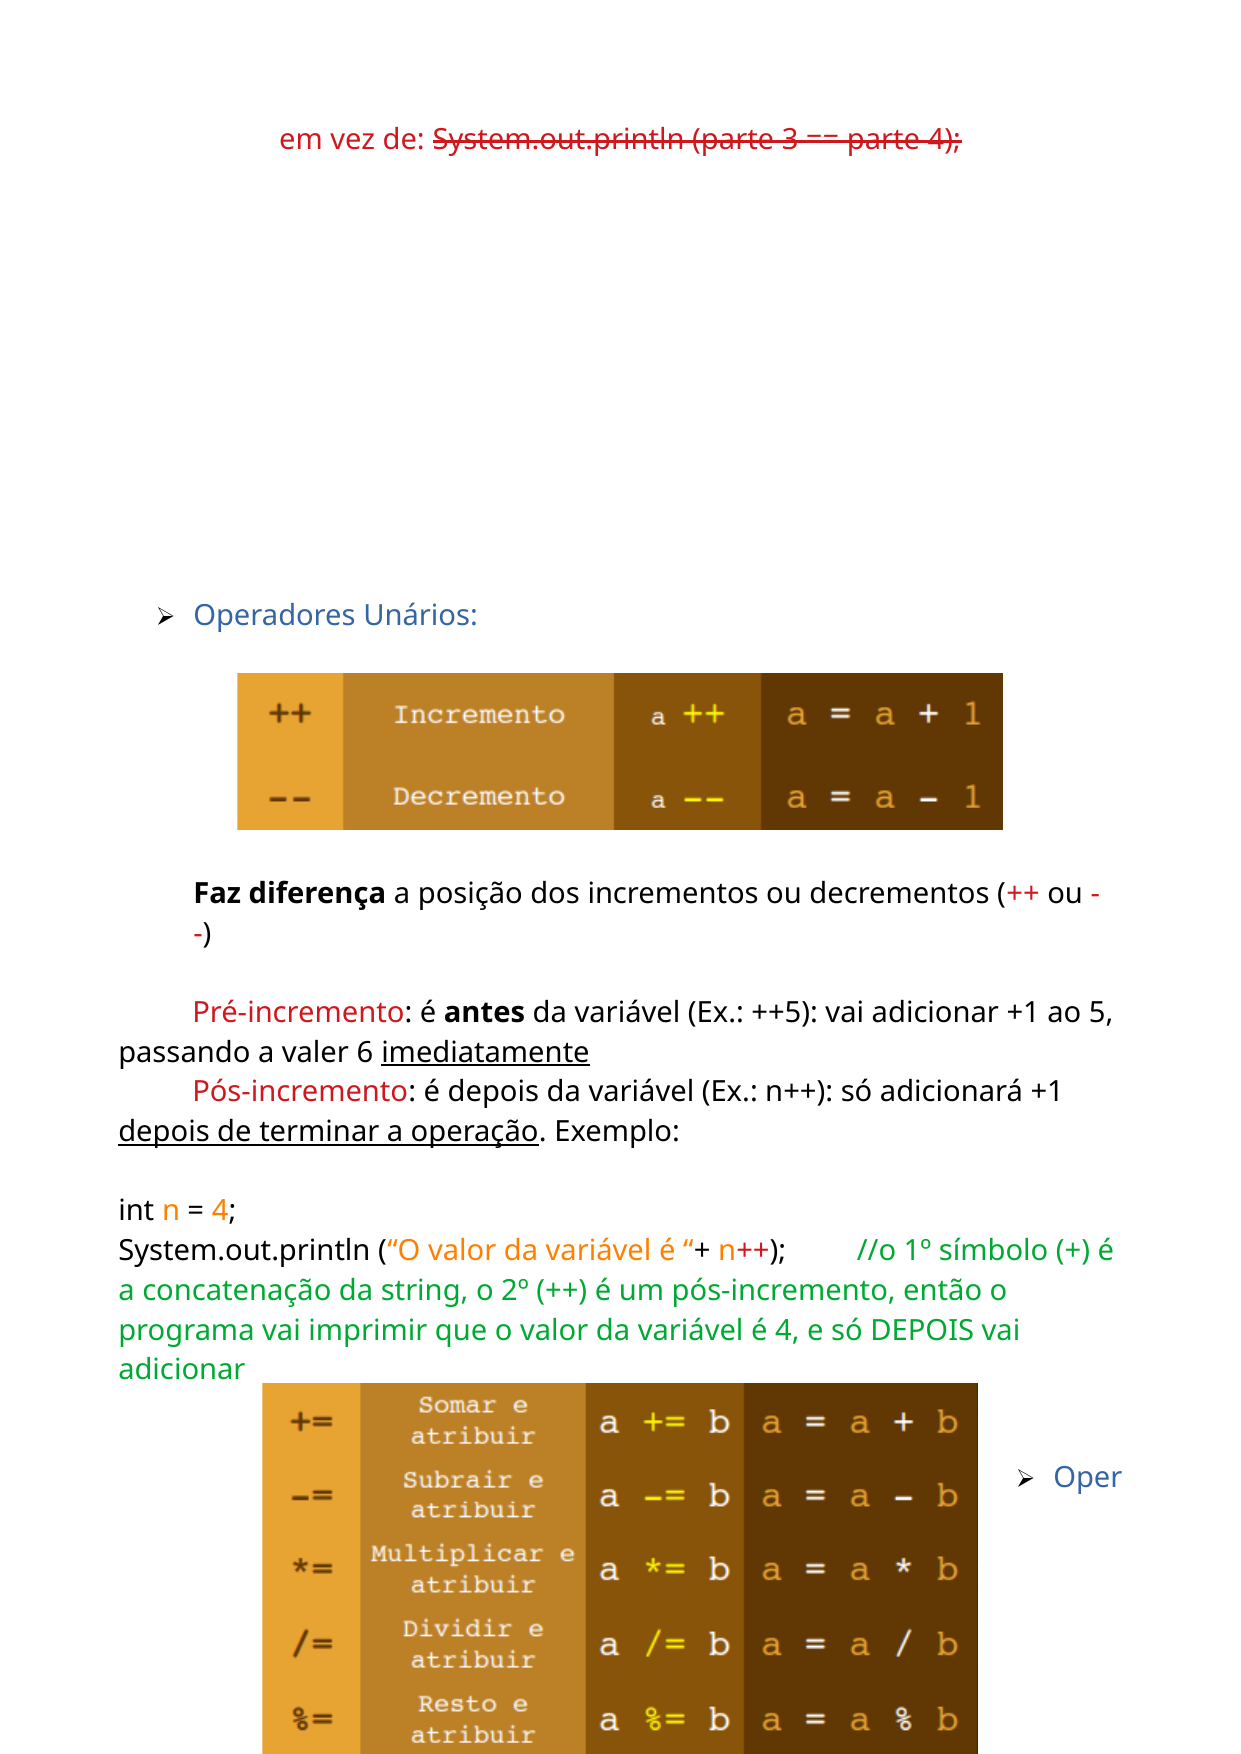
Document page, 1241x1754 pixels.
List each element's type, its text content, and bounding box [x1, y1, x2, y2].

list Faz diferença a posição dos incrementos ou decrementos (++ ou - -) [156, 872, 1122, 952]
picture [262, 1383, 978, 1754]
list Operadores Unários: [156, 594, 1122, 634]
text System.out.println (“O valor da variável é “+ n++); //o 1º símbolo (+) é a concatenação da string, o 2º (++) é um pós-incremento, então o programa vai imprimir que o valor da variável é 4, e só DEPOIS vai adicionar +1 à variável. [118, 1229, 1122, 1388]
list Operadores de Atribuição: [156, 1457, 262, 1496]
text em vez de: System.out.println (parte 3 == parte 4); [118, 118, 1122, 158]
list Operadores de Atribuição: [978, 1457, 1122, 1496]
text Pré-incremento: é antes da variável (Ex.: ++5): vai adicionar +1 ao 5, passando a valer 6 imediatamente [118, 991, 1122, 1071]
picture [237, 673, 1003, 830]
text Pós-incremento: é depois da variável (Ex.: n++): só adicionará +1 depois de terminar a operação. Exemplo: [118, 1071, 1122, 1150]
text int n = 4; [118, 1190, 1122, 1229]
